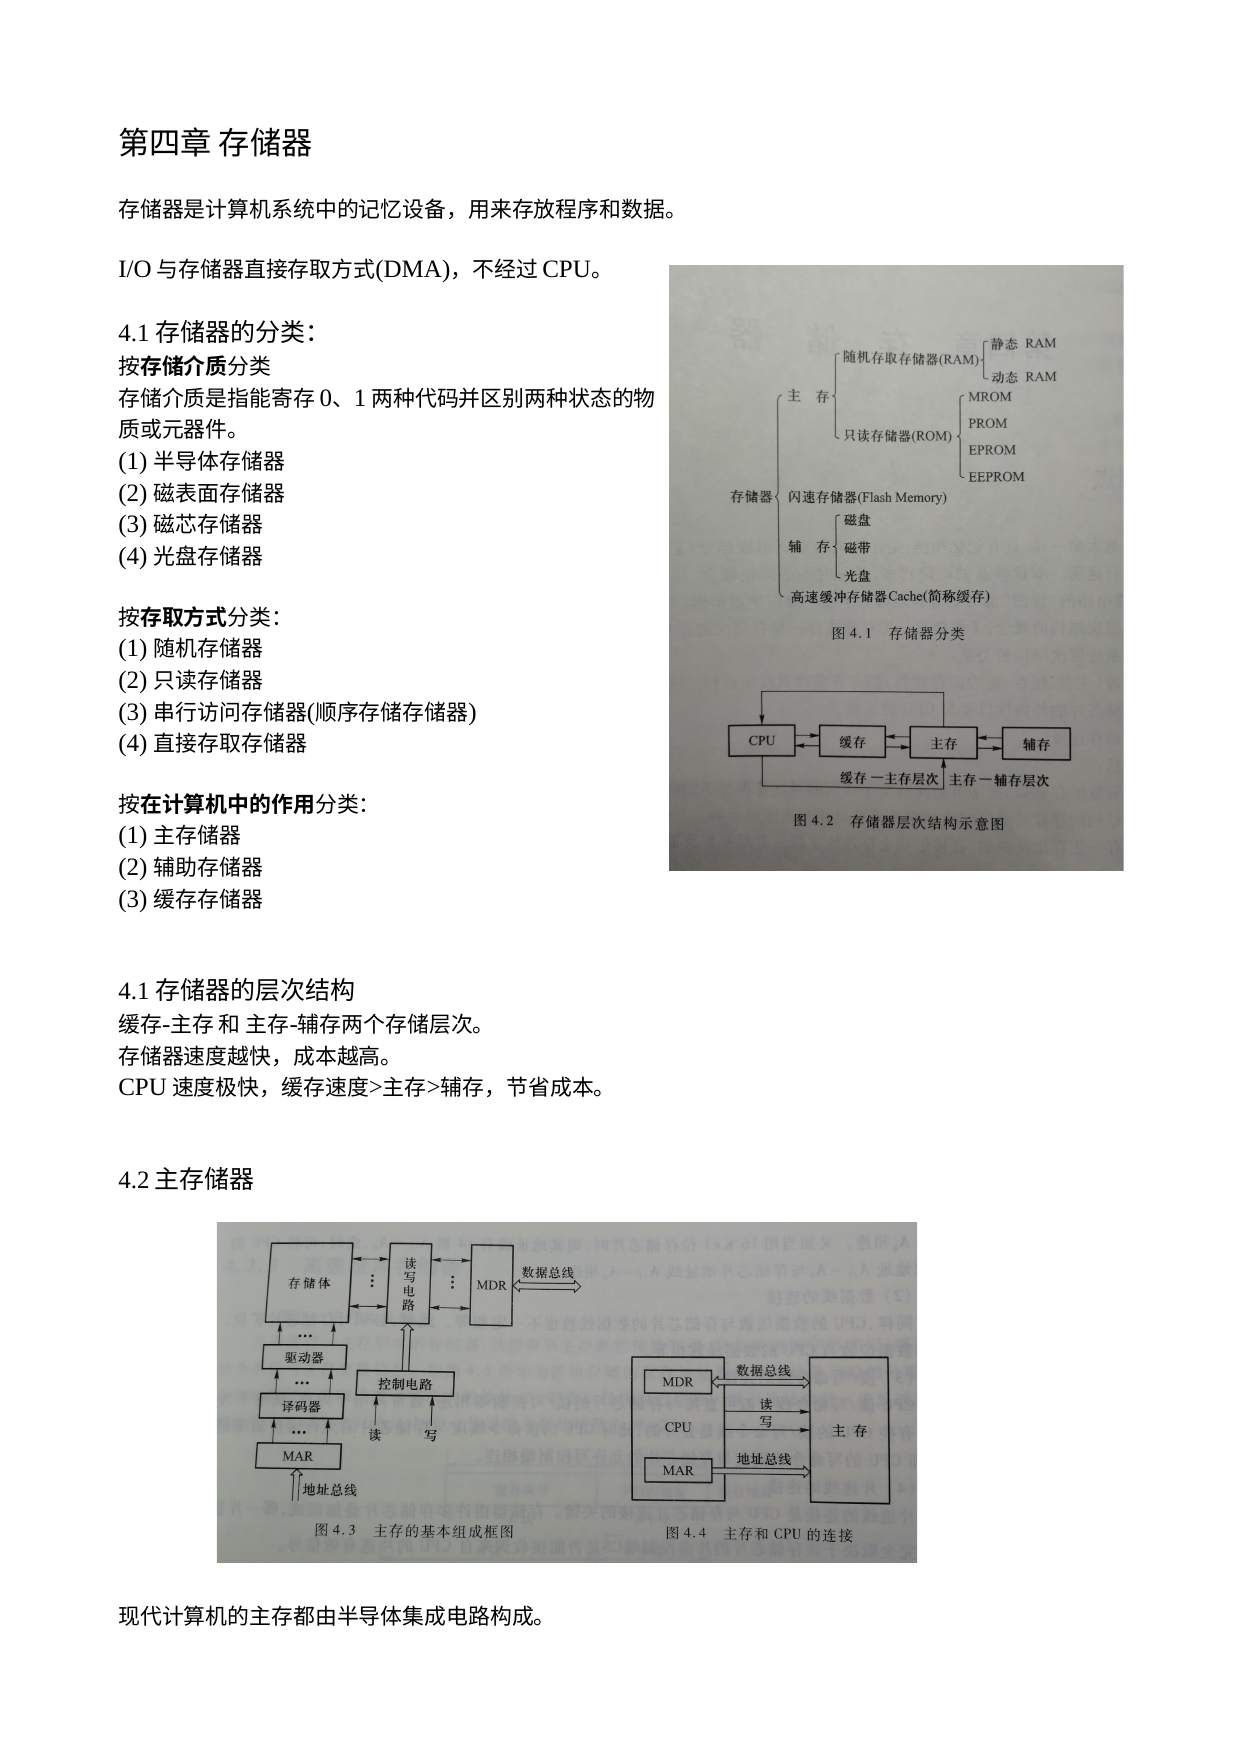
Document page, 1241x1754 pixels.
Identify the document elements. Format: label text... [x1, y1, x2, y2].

text CPU速度极快，缓存速度>主存>辅存，节省成本。 [118, 1070, 1122, 1102]
text (2) 辅助存储器 [118, 850, 1122, 882]
text 按在计算机中的作用分类： [118, 787, 669, 818]
text 第四章 存储器 [118, 118, 1122, 163]
text 4.1 存储器的分类： [118, 313, 669, 349]
text I/O与存储器直接存取方式(DMA)，不经过CPU。 [118, 252, 1122, 284]
text (3) 缓存存储器 [118, 882, 1122, 913]
text (2) 只读存储器 [118, 663, 669, 694]
text (3) 磁芯存储器 [118, 507, 669, 539]
text (2) 磁表面存储器 [118, 476, 669, 507]
picture [669, 265, 1124, 871]
text (1) 主存储器 [118, 818, 669, 850]
text 4.2主存储器 [118, 1159, 1122, 1196]
text (4) 光盘存储器 [118, 539, 669, 571]
text 缓存-主存 和 主存-辅存两个存储层次。 [118, 1007, 1122, 1039]
picture [216, 1222, 918, 1563]
text (1) 随机存储器 [118, 631, 669, 663]
text 现代计算机的主存都由半导体集成电路构成。 [118, 1599, 1122, 1631]
text 按存取方式分类： [118, 599, 669, 631]
text (4) 直接存取存储器 [118, 726, 669, 758]
text 4.1 存储器的层次结构 [118, 971, 1122, 1007]
text 存储器速度越快，成本越高。 [118, 1039, 1122, 1070]
text (3) 串行访问存储器(顺序存储存储器) [118, 694, 669, 726]
text (1) 半导体存储器 [118, 444, 669, 476]
text 存储介质是指能寄存0、1两种代码并区别两种状态的物质或元器件。 [118, 381, 669, 444]
text 按存储介质分类 [118, 349, 669, 381]
text 存储器是计算机系统中的记忆设备，用来存放程序和数据。 [118, 192, 1122, 224]
